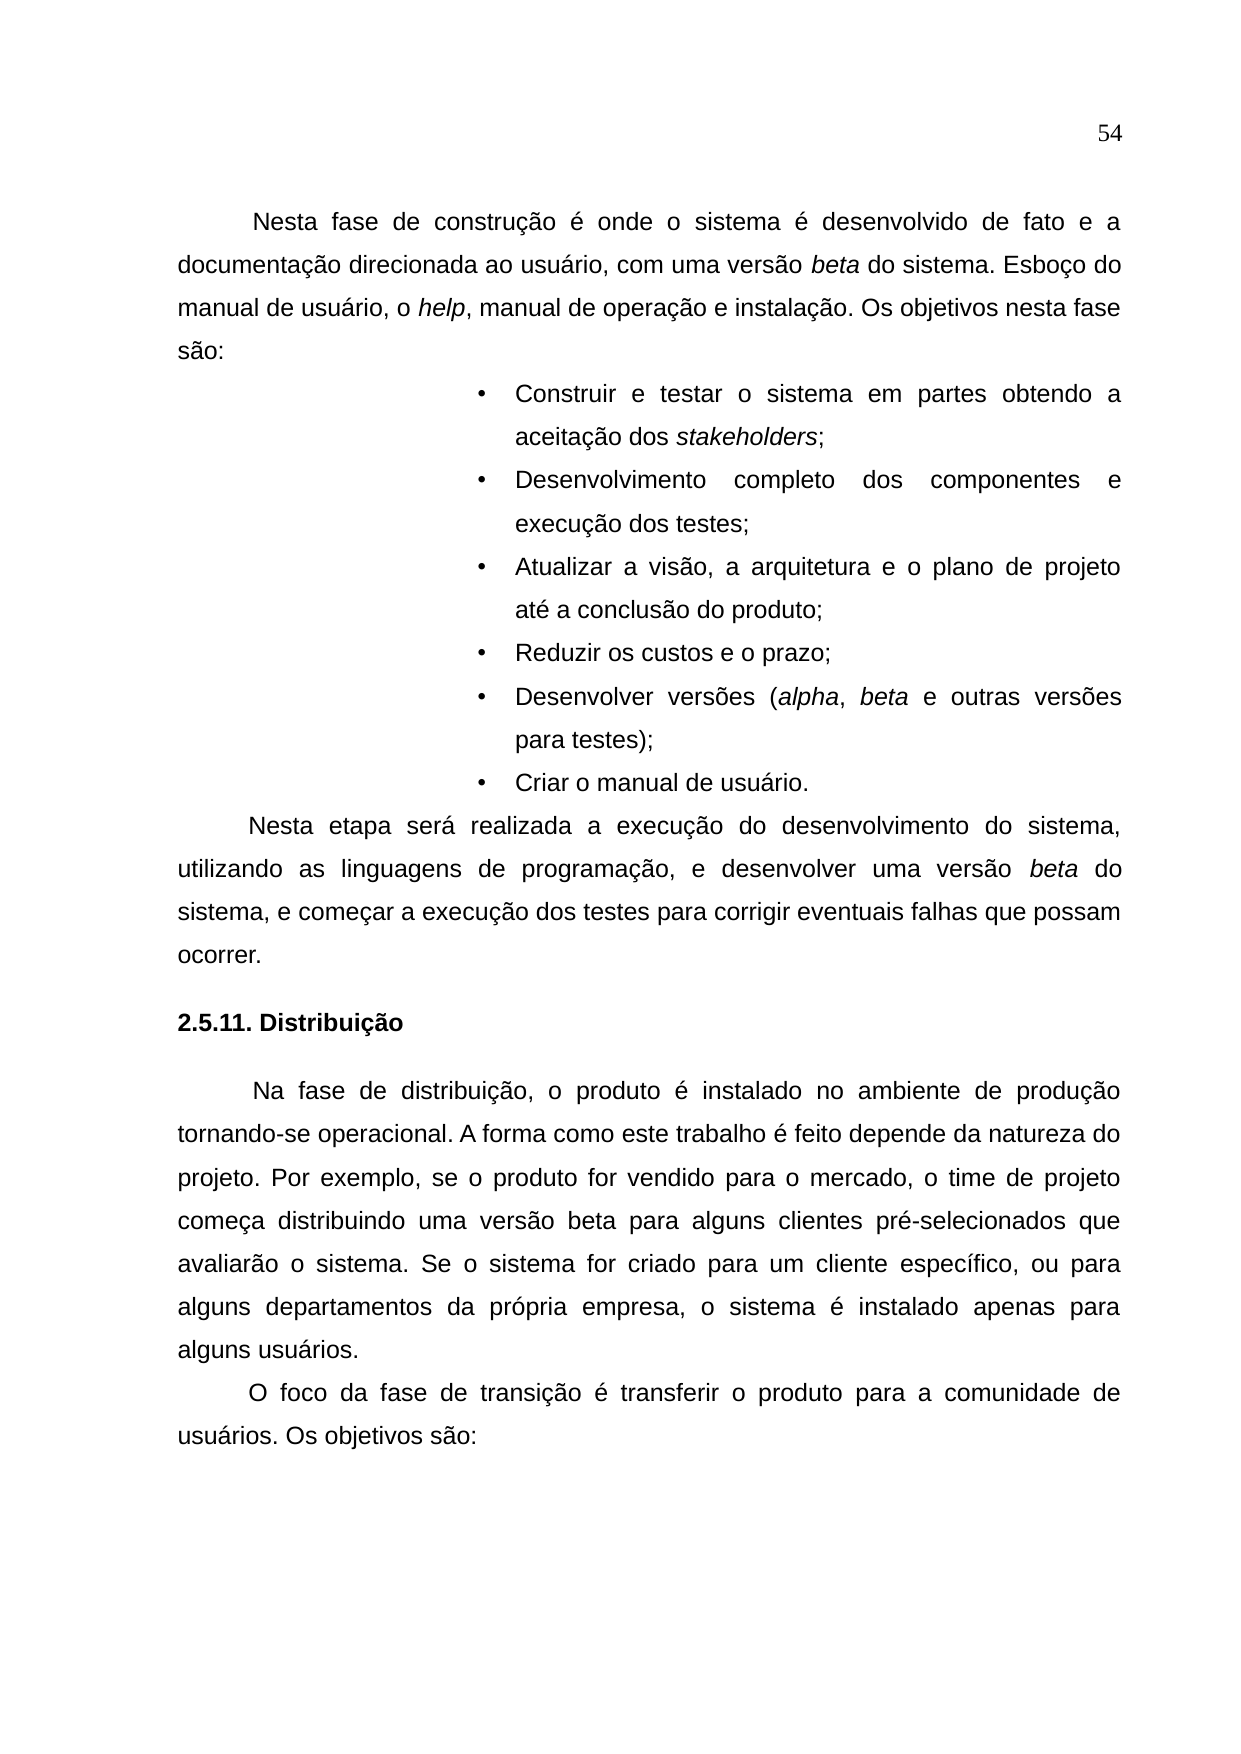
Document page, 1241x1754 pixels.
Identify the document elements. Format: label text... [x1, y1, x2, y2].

text Nesta fase de construção é onde o sistema é desenvolvido de fato e a documentação direcionada ao usuário, com uma versão beta do sistema. Esboço do manual de usuário, o help, manual de operação e instalação. Os objetivos nesta fase são: [177, 207, 1122, 365]
subtitle 2.5.11. Distribuição [177, 1008, 1122, 1037]
text Nesta etapa será realizada a execução do desenvolvimento do sistema, utilizando as linguagens de programação, e desenvolver uma versão beta do sistema, e começar a execução dos testes para corrigir eventuais falhas que possam ocorrer. [177, 811, 1122, 969]
list Criar o manual de usuário. [477, 768, 1122, 797]
list Desenvolver versões (alpha, beta e outras versões para testes); [477, 681, 1122, 753]
text Na fase de distribuição, o produto é instalado no ambiente de produção tornando-se operacional. A forma como este trabalho é feito depende da natureza do projeto. Por exemplo, se o produto for vendido para o mercado, o time de projeto começa distribuindo uma versão beta para alguns clientes pré-selecionados que avaliarão o sistema. Se o sistema for criado para um cliente específico, ou para alguns departamentos da própria empresa, o sistema é instalado apenas para alguns usuários. [177, 1076, 1122, 1364]
list Desenvolvimento completo dos componentes e execução dos testes; [477, 466, 1122, 537]
list Atualizar a visão, a arquitetura e o plano de projeto até a conclusão do produto; [477, 552, 1122, 624]
list Construir e testar o sistema em partes obtendo a aceitação dos stakeholders; [477, 379, 1122, 451]
list Reduzir os custos e o prazo; [477, 638, 1122, 667]
text O foco da fase de transição é transferir o produto para a comunidade de usuários. Os objetivos são: [177, 1378, 1122, 1450]
